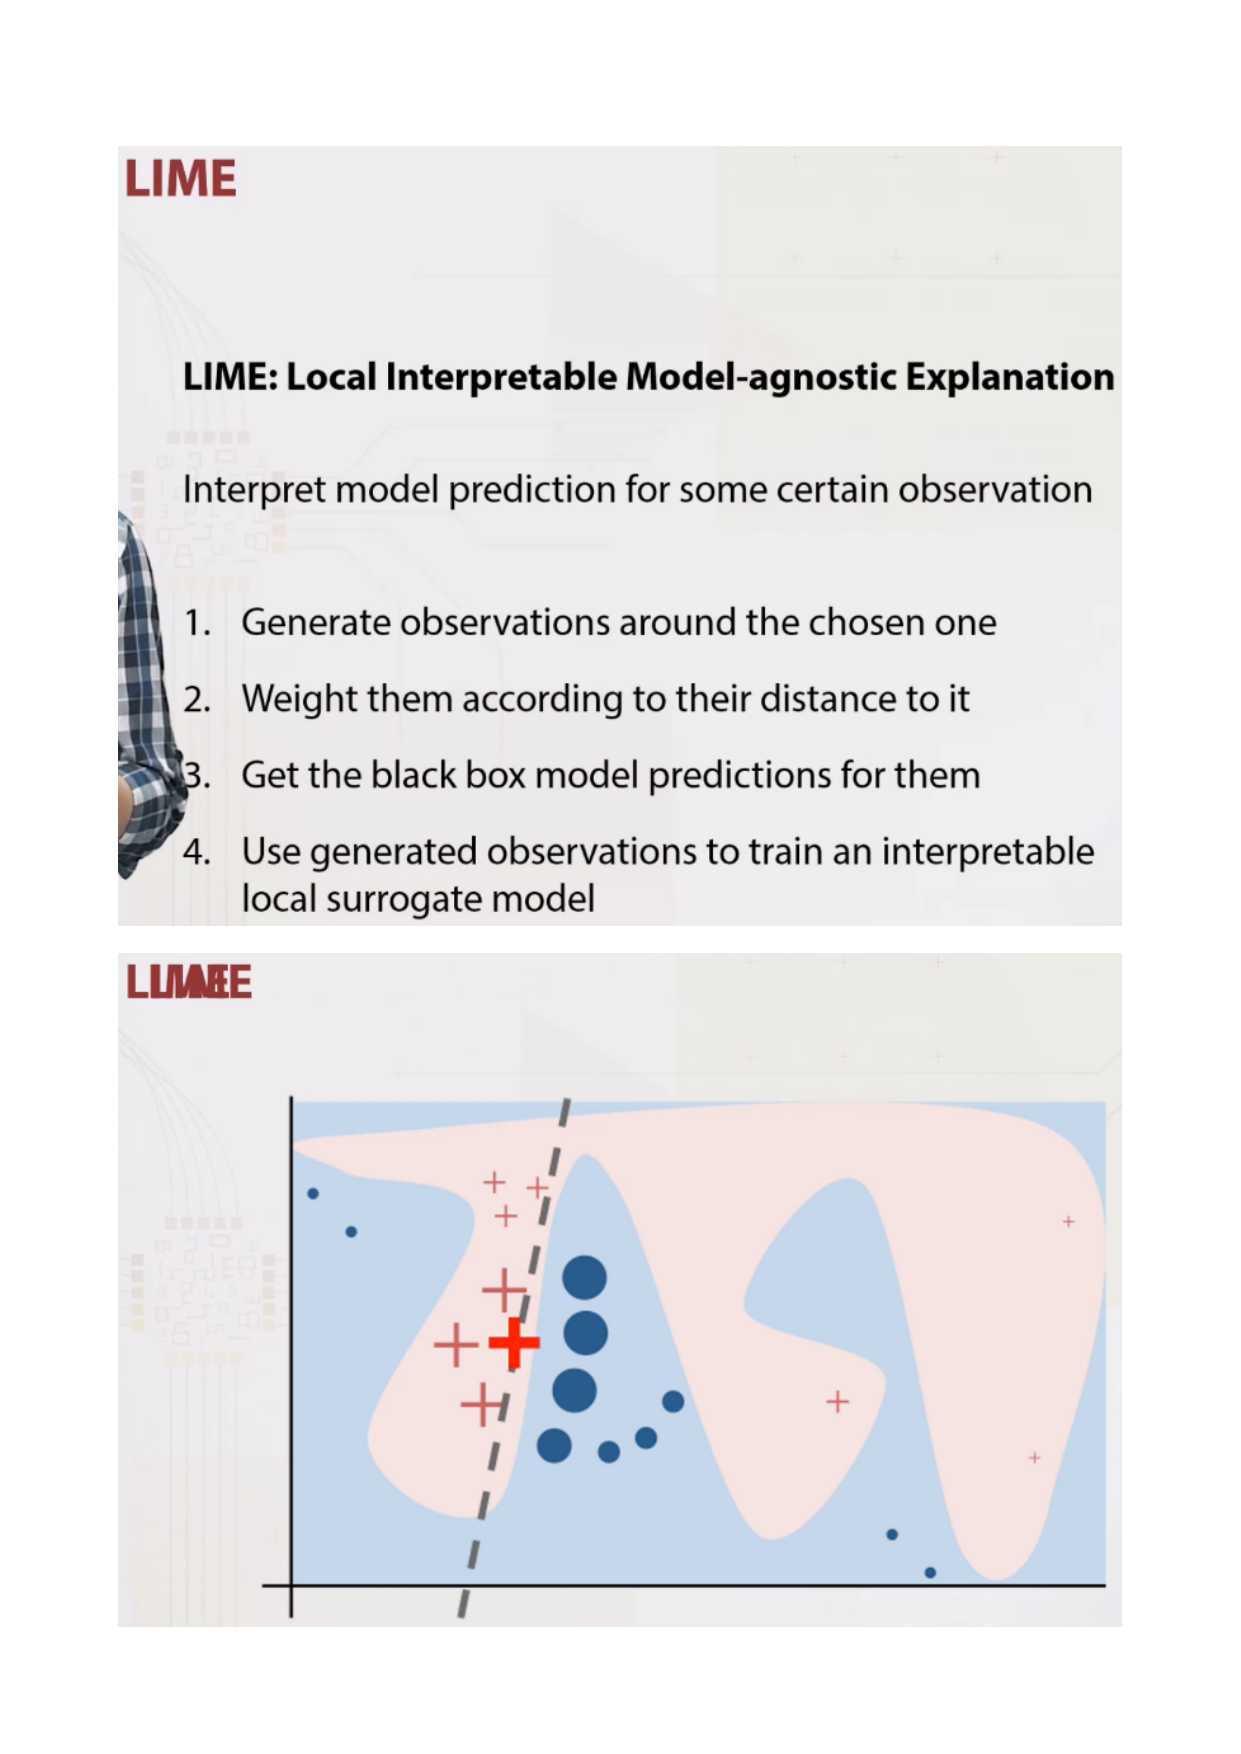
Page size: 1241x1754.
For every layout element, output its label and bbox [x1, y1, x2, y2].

picture [118, 146, 1123, 926]
picture [118, 953, 1123, 1627]
